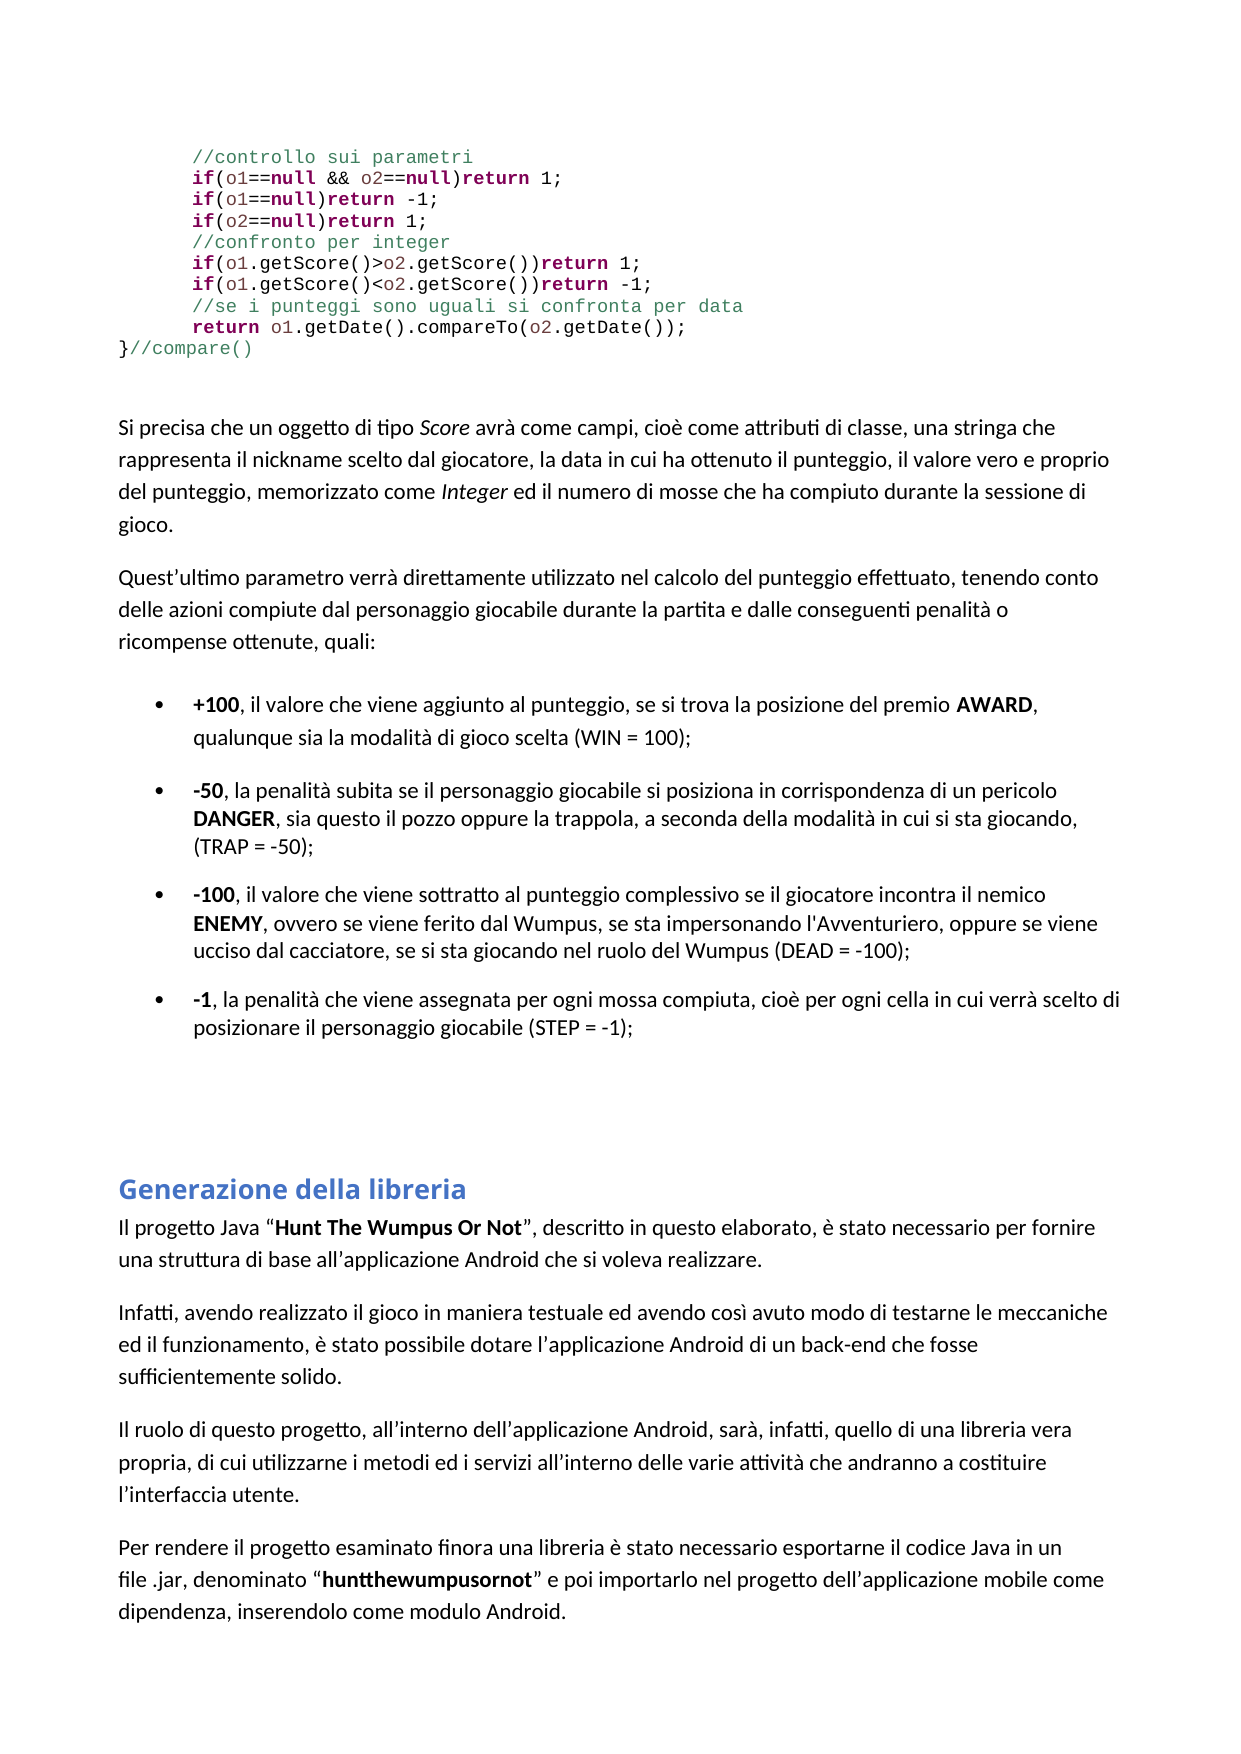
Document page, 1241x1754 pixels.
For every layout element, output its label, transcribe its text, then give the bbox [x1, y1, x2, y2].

text Il ruolo di questo progetto, all’interno dell’applicazione Android, sarà, infatti, quello di una libreria vera propria, di cui utilizzarne i metodi ed i servizi all’interno delle varie attività che andranno a costituire l’interfaccia utente. [118, 1416, 1122, 1508]
list -1, la penalità che viene assegnata per ogni mossa compiuta, cioè per ogni cella in cui verrà scelto di posizionare il personaggio giocabile (STEP = -1); [156, 986, 1122, 1042]
text Quest’ultimo parametro verrà direttamente utilizzato nel calcolo del punteggio effettuato, tenendo conto delle azioni compiute dal personaggio giocabile durante la partita e dalle conseguenti penalità o ricompense ottenute, quali: [118, 563, 1122, 655]
text Il progetto Java “Hunt The Wumpus Or Not”, descritto in questo elaborato, è stato necessario per fornire una struttura di base all’applicazione Android che si voleva realizzare. [118, 1213, 1122, 1273]
text if(o1.getScore()<o2.getScore())return -1; [118, 275, 1122, 296]
list -50, la penalità subita se il personaggio giocabile si posiziona in corrispondenza di un pericolo DANGER, sia questo il pozzo oppure la trappola, a seconda della modalità in cui si sta giocando, (TRAP = -50); [156, 776, 1122, 860]
text if(o1.getScore()>o2.getScore())return 1; [118, 254, 1122, 275]
list +100, il valore che viene aggiunto al punteggio, se si trova la posizione del premio AWARD, qualunque sia la modalità di gioco scelta (WIN = 100); [156, 691, 1122, 751]
text if(o1==null)return -1; [118, 190, 1122, 211]
text Infatti, avendo realizzato il gioco in maniera testuale ed avendo così avuto modo di testarne le meccaniche ed il funzionamento, è stato possibile dotare l’applicazione Android di un back-end che fosse sufficientemente solido. [118, 1298, 1122, 1391]
text //se i punteggi sono uguali si confronta per data [118, 296, 1122, 318]
text if(o1==null && o2==null)return 1; [118, 169, 1122, 190]
text //controllo sui parametri [118, 148, 1122, 169]
text //confronto per integer [118, 233, 1122, 254]
subtitle Generazione della libreria [118, 1171, 1122, 1207]
text return o1.getDate().compareTo(o2.getDate()); [118, 318, 1122, 339]
text }//compare() [118, 339, 1122, 360]
text Si precisa che un oggetto di tipo Score avrà come campi, cioè come attributi di classe, una stringa che rappresenta il nickname scelto dal giocatore, la data in cui ha ottenuto il punteggio, il valore vero e proprio del punteggio, memorizzato come Integer ed il numero di mosse che ha compiuto durante la sessione di gioco. [118, 413, 1122, 538]
text Per rendere il progetto esaminato finora una libreria è stato necessario esportarne il codice Java in un file .jar, denominato “huntthewumpusornot” e poi importarlo nel progetto dell’applicazione mobile come dipendenza, inserendolo come modulo Android. [118, 1533, 1122, 1625]
list -100, il valore che viene sottratto al punteggio complessivo se il giocatore incontra il nemico ENEMY, ovvero se viene ferito dal Wumpus, se sta impersonando l'Avventuriero, oppure se viene ucciso dal cacciatore, se si sta giocando nel ruolo del Wumpus (DEAD = -100); [156, 881, 1122, 965]
text if(o2==null)return 1; [118, 211, 1122, 233]
